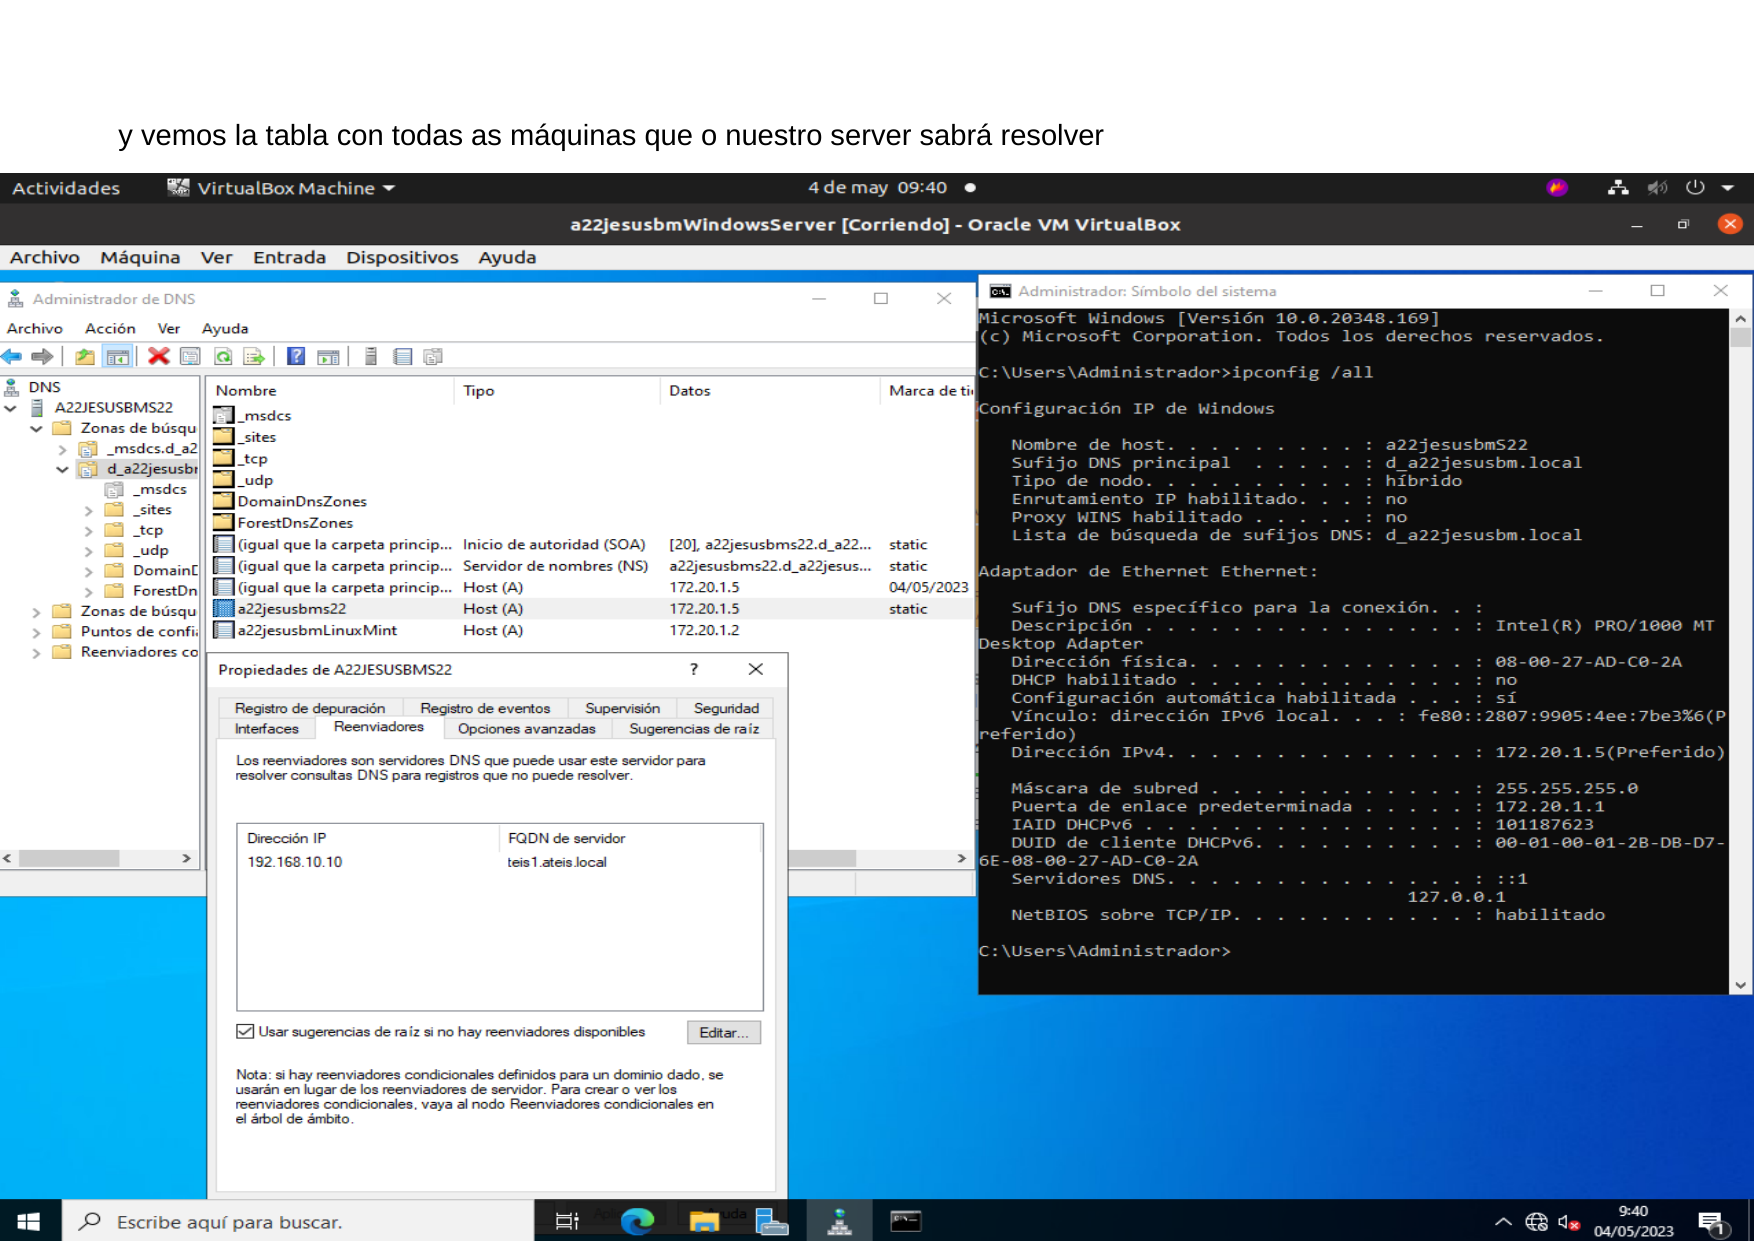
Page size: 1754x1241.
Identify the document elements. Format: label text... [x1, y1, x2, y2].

picture [0, 173, 1754, 1241]
text y vemos la tabla con todas as máquinas que o nuestro server sabrá resolver [118, 118, 1636, 152]
